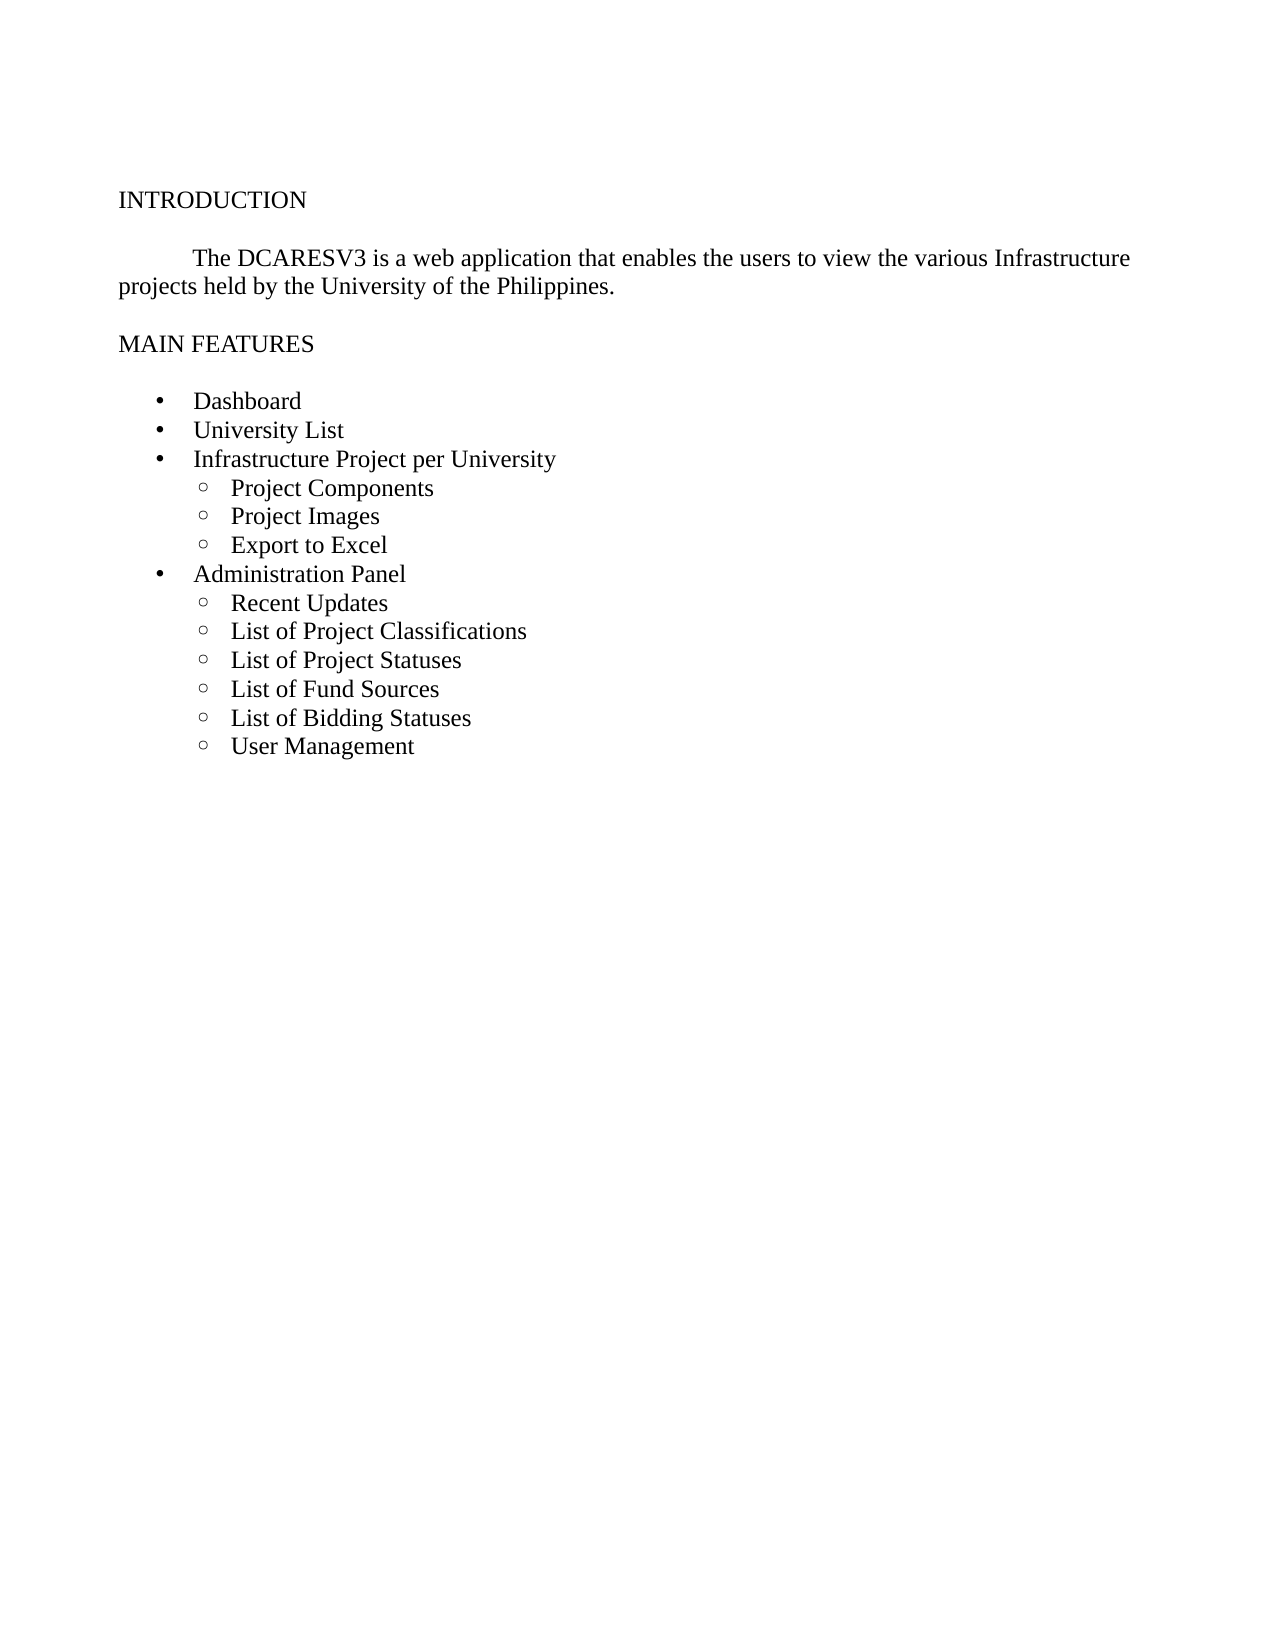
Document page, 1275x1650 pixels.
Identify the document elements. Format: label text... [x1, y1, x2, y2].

text MAIN FEATURES [118, 329, 1157, 358]
list Infrastructure Project per University [156, 444, 1157, 473]
list Recent Updates [193, 588, 1157, 616]
list User Management [193, 731, 1157, 760]
list List of Bidding Statuses [193, 703, 1157, 731]
list Administration Panel [156, 559, 1157, 588]
list Project Images [193, 501, 1157, 530]
list List of Project Classifications [193, 616, 1157, 645]
list Export to Excel [193, 530, 1157, 559]
list University List [156, 415, 1157, 444]
list Dashboard [156, 386, 1157, 415]
text The DCARESV3 is a web application that enables the users to view the various Infrastructure projects held by the University of the Philippines. [118, 243, 1157, 300]
list List of Project Statuses [193, 645, 1157, 674]
text INTRODUCTION [118, 185, 1157, 214]
list Project Components [193, 473, 1157, 501]
list List of Fund Sources [193, 674, 1157, 703]
